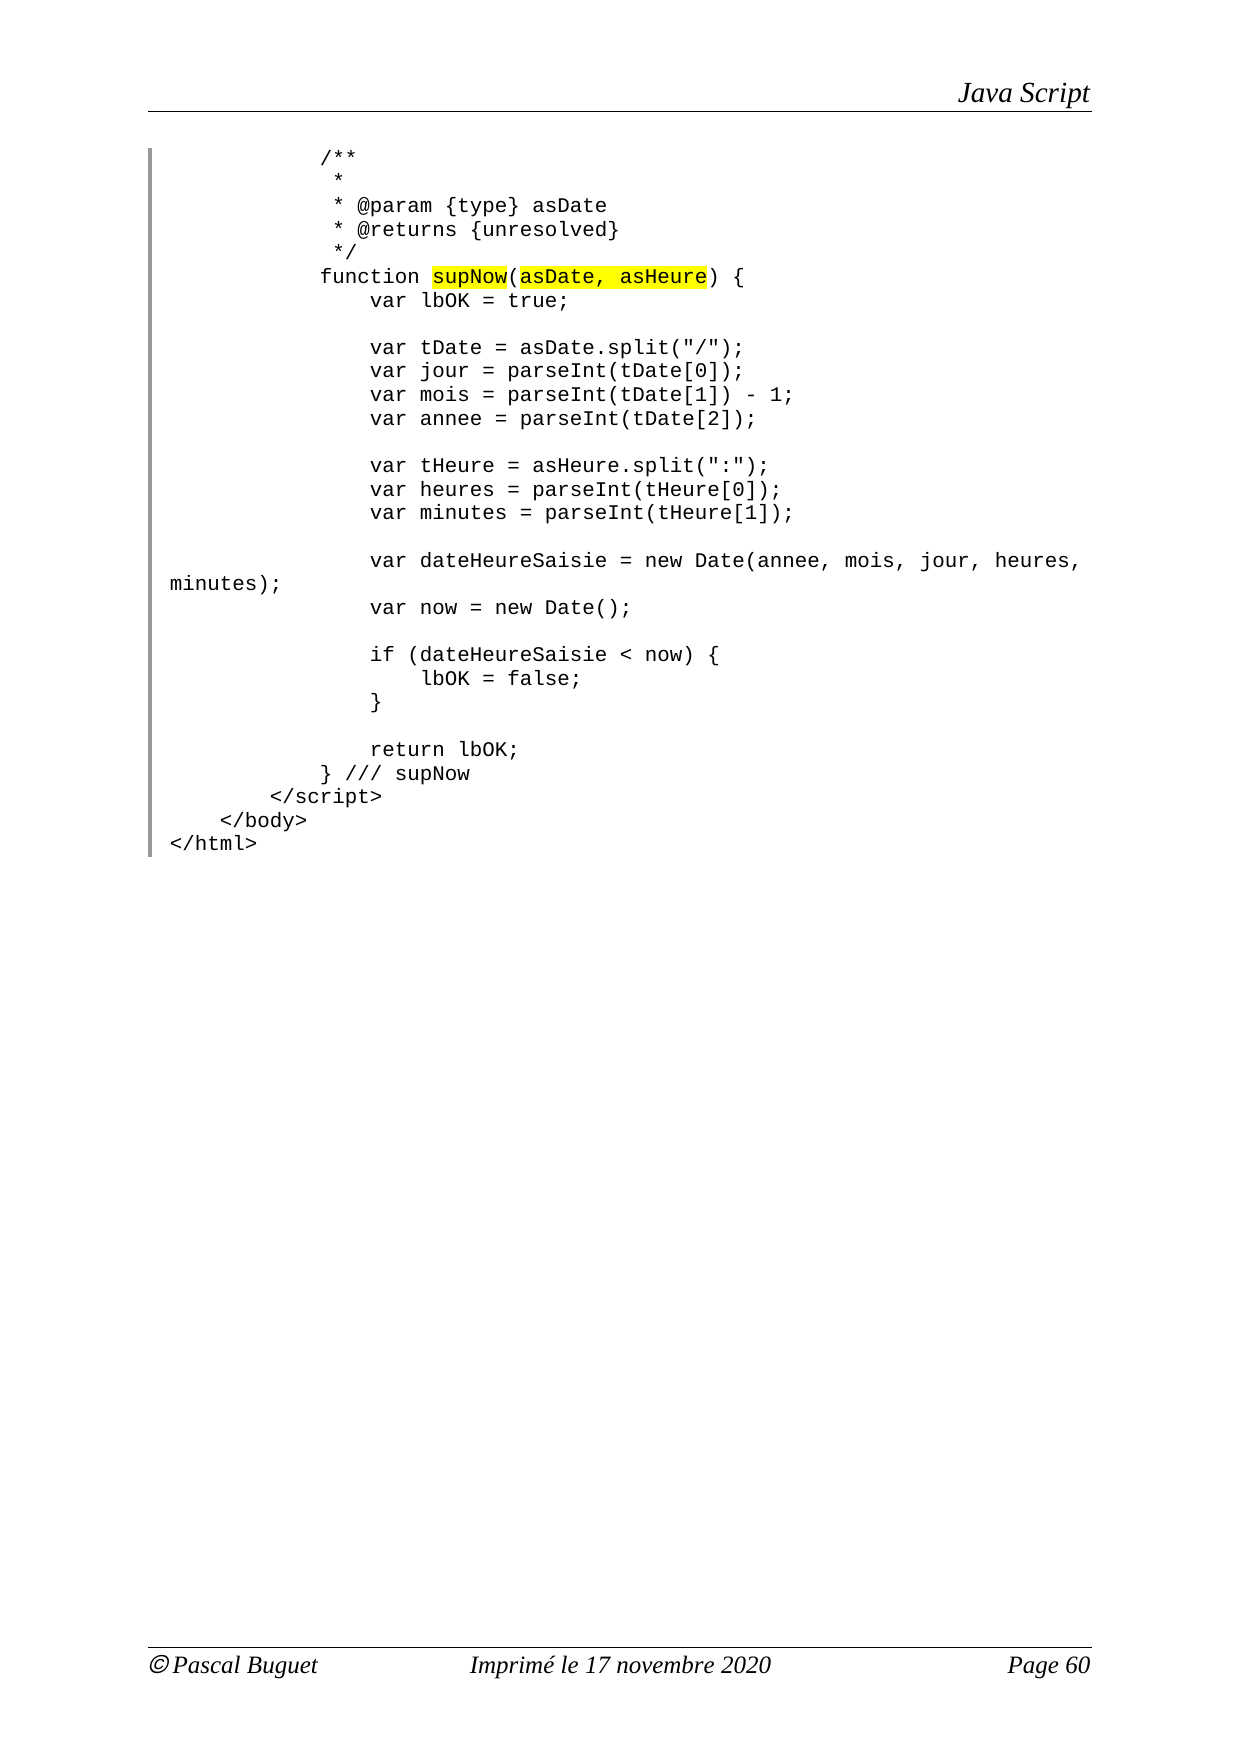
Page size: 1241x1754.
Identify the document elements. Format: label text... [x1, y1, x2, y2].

text } /// supNow [152, 762, 1092, 786]
text var tHeure = asHeure.split(":"); [152, 455, 1092, 479]
text var jour = parseInt(tDate[0]); [152, 361, 1092, 384]
text if (dateHeureSaisie < now) { [152, 644, 1092, 668]
text var mois = parseInt(tDate[1]) - 1; [152, 384, 1092, 408]
text </script> [152, 786, 1092, 810]
text var annee = parseInt(tDate[2]); [152, 408, 1092, 431]
text * @param {type} asDate [152, 195, 1092, 219]
text var minutes = parseInt(tHeure[1]); [152, 502, 1092, 526]
text var lbOK = true; [152, 289, 1092, 313]
text lbOK = false; [152, 668, 1092, 692]
text return lbOK; [152, 739, 1092, 762]
text * [152, 171, 1092, 195]
text function supNow(asDate, asHeure) { [152, 266, 1092, 289]
text var tDate = asDate.split("/"); [152, 337, 1092, 361]
text var now = new Date(); [152, 597, 1092, 621]
text } [152, 692, 1092, 715]
text </html> [152, 833, 1092, 857]
text /** [152, 148, 1092, 171]
text * @returns {unresolved} [152, 219, 1092, 242]
text </body> [152, 810, 1092, 833]
text */ [152, 242, 1092, 266]
text var heures = parseInt(tHeure[0]); [152, 479, 1092, 502]
text var dateHeureSaisie = new Date(annee, mois, jour, heures, minutes); [152, 550, 1092, 597]
